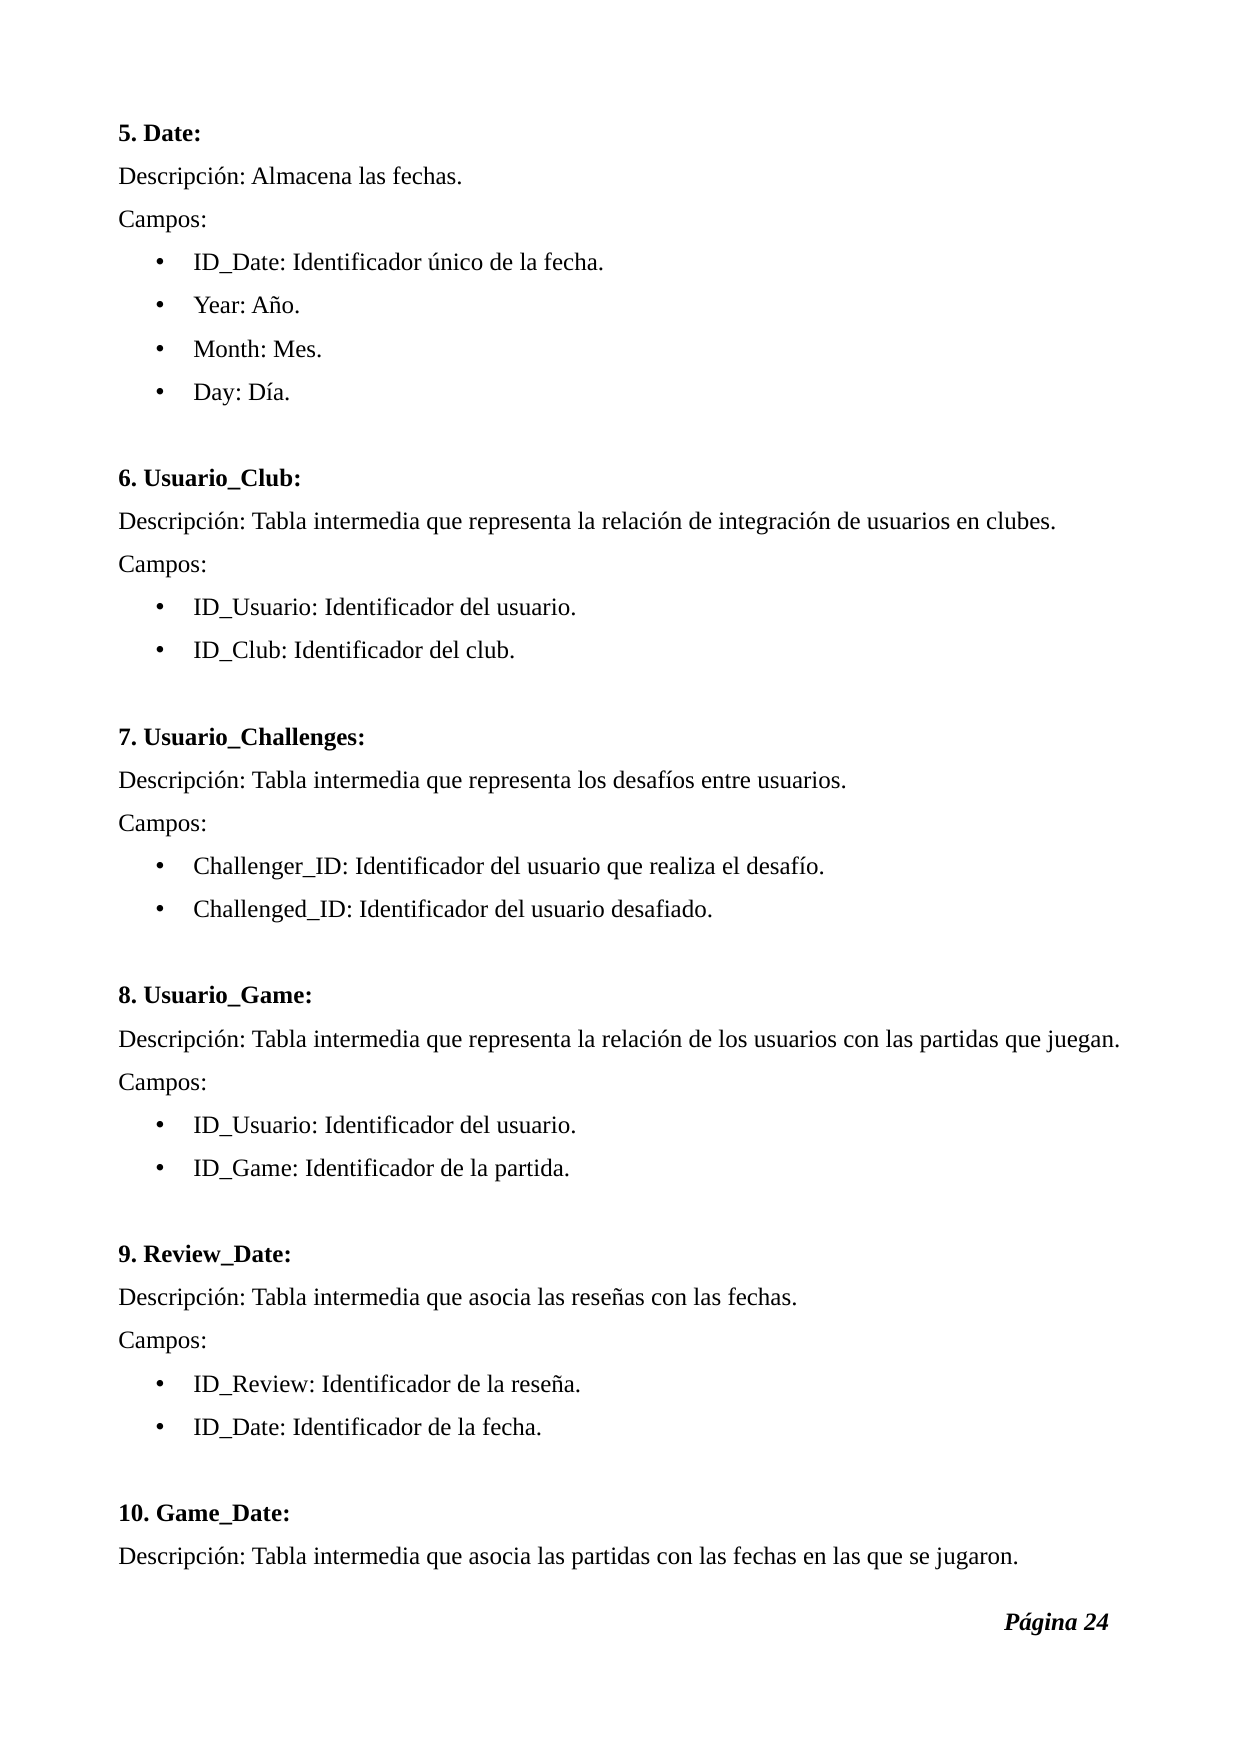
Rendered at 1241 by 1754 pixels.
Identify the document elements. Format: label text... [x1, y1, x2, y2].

list ID_Game: Identificador de la partida. [156, 1153, 1122, 1182]
list ID_Date: Identificador único de la fecha. [156, 247, 1122, 276]
text Campos: [118, 204, 1122, 233]
text 10. Game_Date: [118, 1498, 1122, 1527]
text 9. Review_Date: [118, 1239, 1122, 1268]
text Descripción: Tabla intermedia que asocia las reseñas con las fechas. [118, 1282, 1122, 1311]
text Descripción: Tabla intermedia que asocia las partidas con las fechas en las que se jugaron. [118, 1541, 1122, 1570]
list ID_Review: Identificador de la reseña. [156, 1369, 1122, 1397]
text Descripción: Tabla intermedia que representa la relación de integración de usuarios en clubes. [118, 506, 1122, 535]
text 5. Date: [118, 118, 1122, 147]
text Campos: [118, 1067, 1122, 1096]
list ID_Club: Identificador del club. [156, 636, 1122, 664]
list ID_Usuario: Identificador del usuario. [156, 592, 1122, 621]
list Challenged_ID: Identificador del usuario desafiado. [156, 894, 1122, 923]
list ID_Date: Identificador de la fecha. [156, 1412, 1122, 1441]
text Campos: [118, 1326, 1122, 1354]
text Campos: [118, 808, 1122, 837]
text 7. Usuario_Challenges: [118, 722, 1122, 751]
list Challenger_ID: Identificador del usuario que realiza el desafío. [156, 851, 1122, 880]
list Year: Año. [156, 291, 1122, 319]
list Day: Día. [156, 377, 1122, 406]
list ID_Usuario: Identificador del usuario. [156, 1110, 1122, 1139]
text Descripción: Almacena las fechas. [118, 161, 1122, 190]
list Month: Mes. [156, 334, 1122, 362]
text 8. Usuario_Game: [118, 981, 1122, 1009]
text 6. Usuario_Club: [118, 463, 1122, 492]
text Descripción: Tabla intermedia que representa los desafíos entre usuarios. [118, 765, 1122, 794]
text Descripción: Tabla intermedia que representa la relación de los usuarios con las partidas que juegan. [118, 1024, 1122, 1052]
text Campos: [118, 549, 1122, 578]
